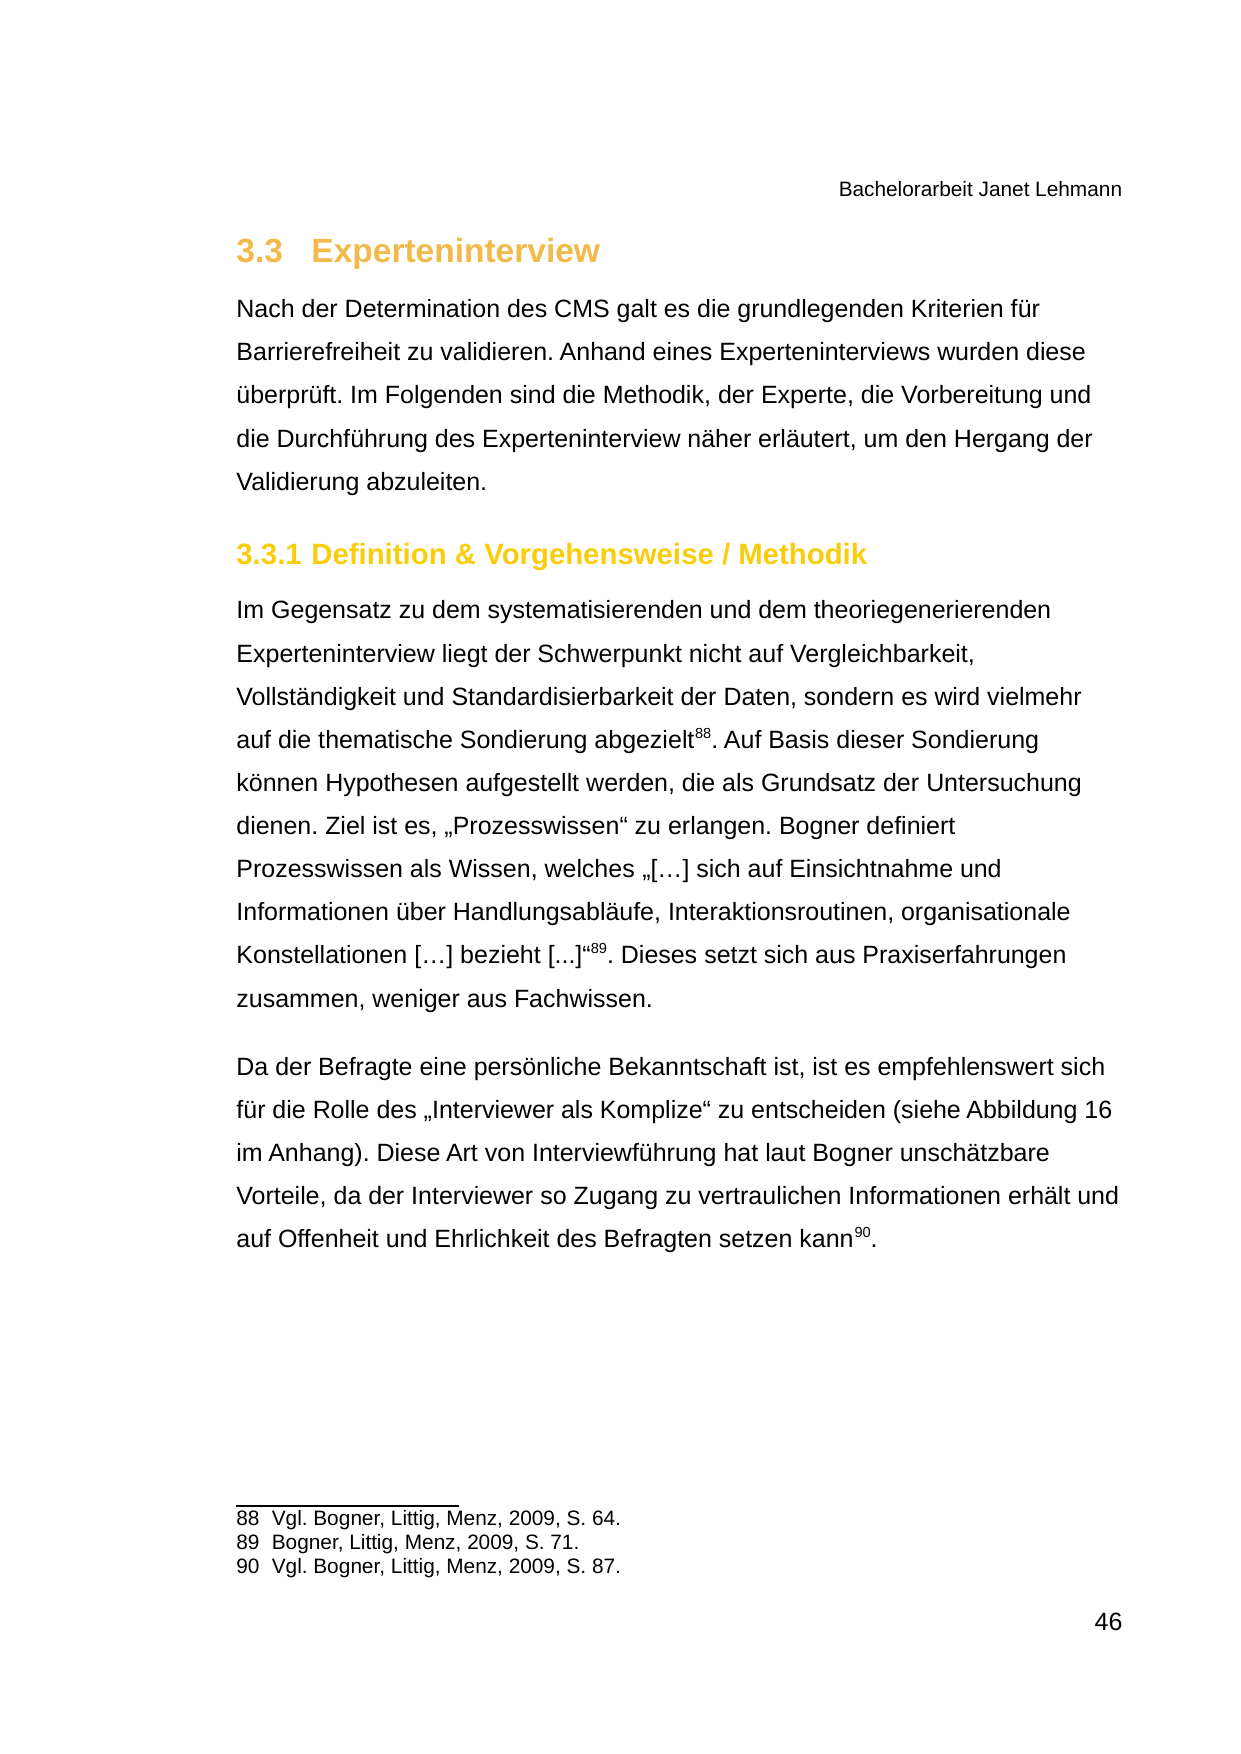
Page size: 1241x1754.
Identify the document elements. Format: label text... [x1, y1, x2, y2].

text Nach der Determination des CMS galt es die grundlegenden Kriterien für Barrierefreiheit zu validieren. Anhand eines Experteninterviews wurden diese überprüft. Im Folgenden sind die Methodik, der Experte, die Vorbereitung und die Durchführung des Experteninterview näher erläutert, um den Hergang der Validierung abzuleiten. [236, 294, 1122, 495]
subtitle Definition & Vorgehensweise / Methodik [236, 537, 1122, 571]
text Im Gegensatz zu dem systematisierenden und dem theoriegenerierenden Experteninterview liegt der Schwerpunkt nicht auf Vergleichbarkeit, Vollständigkeit und Standardisierbarkeit der Daten, sondern es wird vielmehr auf die thematische Sondierung abgezielt. Auf Basis dieser Sondierung können Hypothesen aufgestellt werden, die als Grundsatz der Untersuchung dienen. Ziel ist es, „Prozesswissen“ zu erlangen. Bogner definiert Prozesswissen als Wissen, welches „[…] sich auf Einsichtnahme und Informationen über Handlungsabläufe, Interaktionsroutinen, organisationale Konstellationen […] bezieht [...]“. Dieses setzt sich aus Praxiserfahrungen zusammen, weniger aus Fachwissen. [236, 595, 1122, 1012]
text Vgl. Bogner, Littig, Menz, 2009, S. 64. [236, 1506, 1122, 1530]
text Da der Befragte eine persönliche Bekanntschaft ist, ist es empfehlenswert sich für die Rolle des „Interviewer als Komplize“ zu entscheiden (siehe Abbildung 16 im Anhang). Diese Art von Interviewführung hat laut Bogner unschätzbare Vorteile, da der Interviewer so Zugang zu vertraulichen Informationen erhält und auf Offenheit und Ehrlichkeit des Befragten setzen kann. [236, 1051, 1122, 1253]
subtitle Experteninterview [236, 231, 1122, 269]
text Vgl. Bogner, Littig, Menz, 2009, S. 87. [236, 1554, 1122, 1578]
text Bogner, Littig, Menz, 2009, S. 71. [236, 1530, 1122, 1554]
